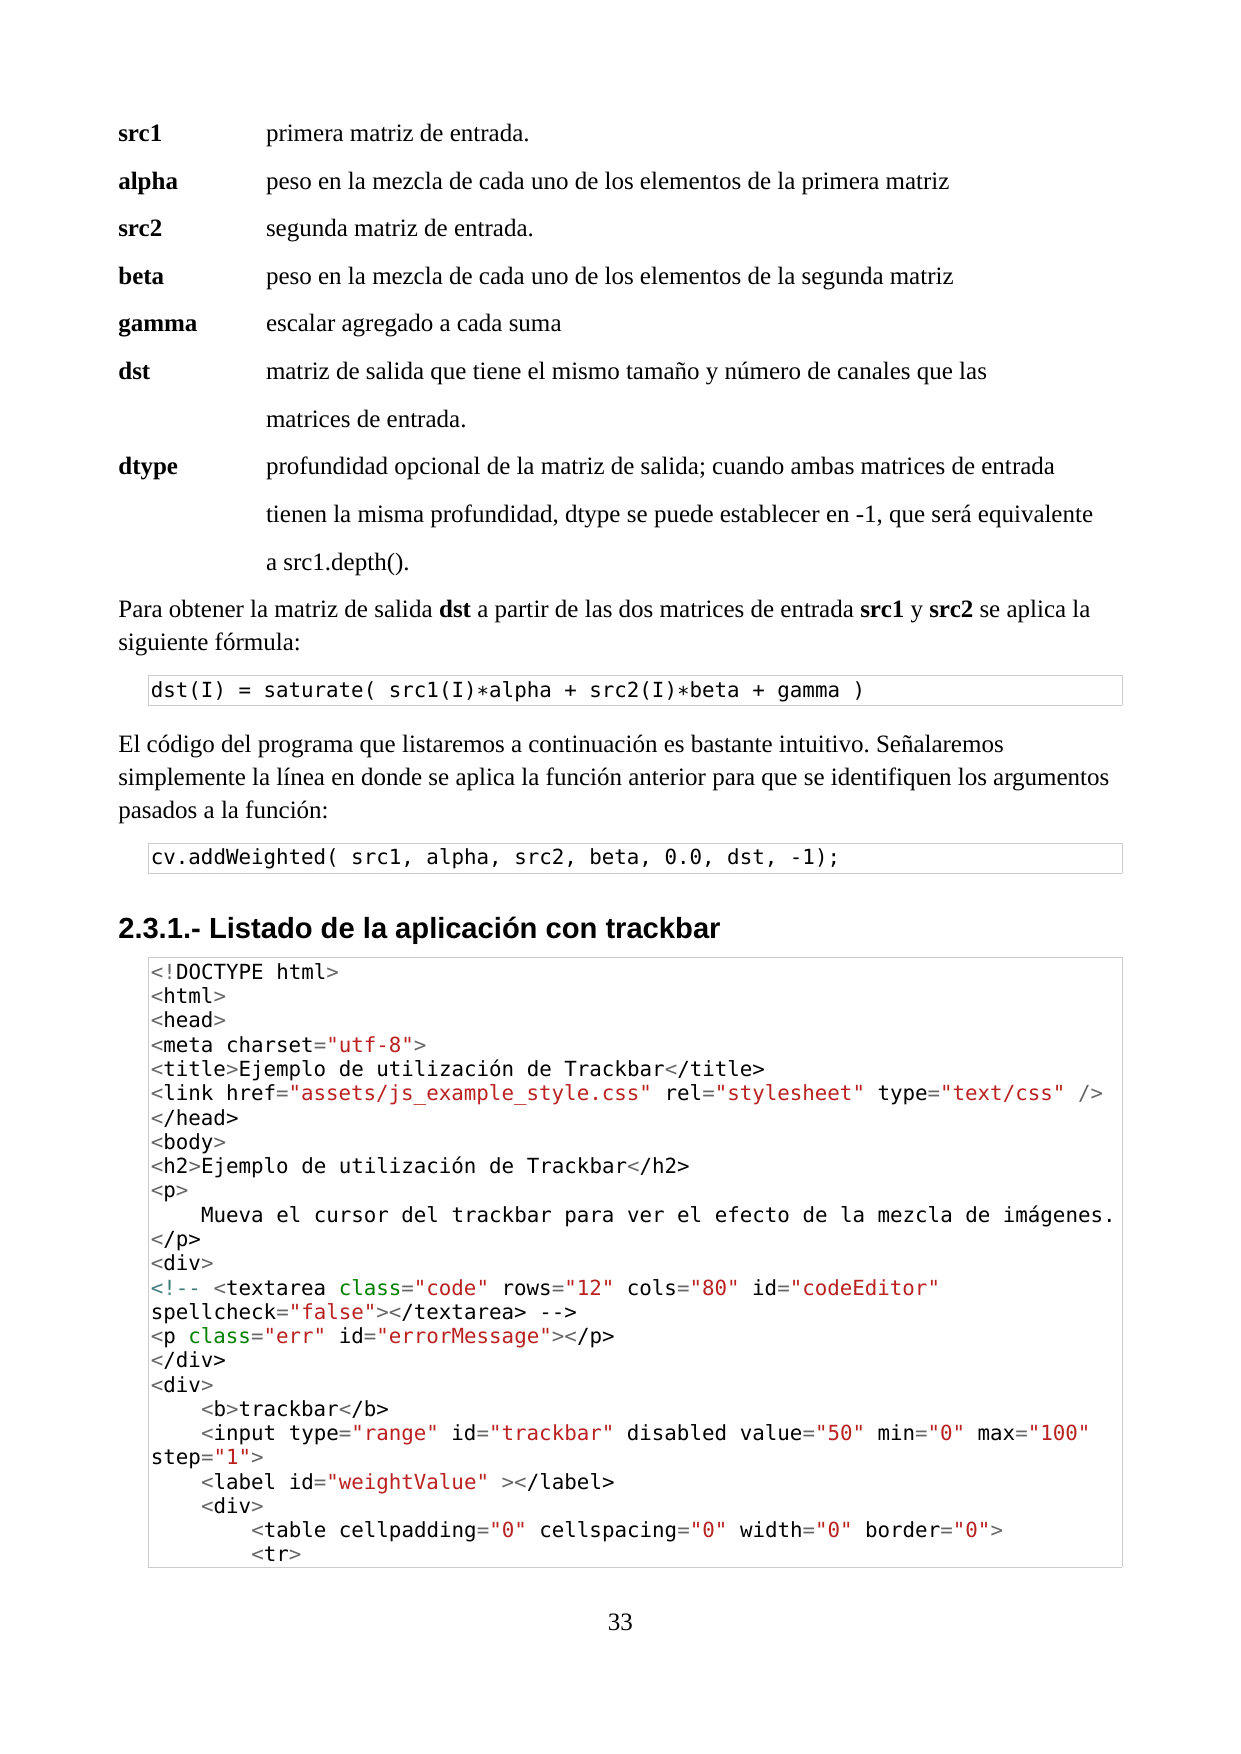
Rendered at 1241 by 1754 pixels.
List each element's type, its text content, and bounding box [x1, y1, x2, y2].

text <meta charset="utf-8"> [149, 1030, 1122, 1054]
text alpha peso en la mezcla de cada uno de los elementos de la primera matriz [118, 166, 1122, 194]
text <table cellpadding="0" cellspacing="0" width="0" border="0"> [149, 1515, 1122, 1539]
text <b>trackbar</b> [149, 1394, 1122, 1418]
text src1 primera matriz de entrada. [118, 118, 1122, 147]
text dst(I) = saturate( src1(I)∗alpha + src2(I)∗beta + gamma ) [149, 676, 1122, 705]
text </div> [149, 1345, 1122, 1369]
text <link href="assets/js_example_style.css" rel="stylesheet" type="text/css" /> [149, 1078, 1122, 1103]
text tienen la misma profundidad, dtype se puede establecer en -1, que será equivalente [118, 499, 1122, 528]
text matrices de entrada. [118, 404, 1122, 432]
text <tr> [149, 1539, 1122, 1567]
text <p> [149, 1175, 1122, 1200]
text <div> [149, 1248, 1122, 1272]
text Mueva el cursor del trackbar para ver el efecto de la mezcla de imágenes. [149, 1200, 1122, 1224]
text <html> [149, 981, 1122, 1006]
text <div> [149, 1369, 1122, 1394]
text <title>Ejemplo de utilización de Trackbar</title> [149, 1054, 1122, 1078]
subtitle Listado de la aplicación con trackbar [118, 911, 1122, 944]
text <body> [149, 1127, 1122, 1151]
text Para obtener la matriz de salida dst a partir de las dos matrices de entrada src1 y src2 se aplica la siguiente fórmula: [118, 594, 1122, 656]
text <head> [149, 1006, 1122, 1030]
text </p> [149, 1224, 1122, 1248]
text dtype profundidad opcional de la matriz de salida; cuando ambas matrices de entrada [118, 451, 1122, 480]
text <p class="err" id="errorMessage"></p> [149, 1321, 1122, 1345]
text <div> [149, 1491, 1122, 1515]
text dst matriz de salida que tiene el mismo tamaño y número de canales que las [118, 356, 1122, 385]
text a src1.depth(). [118, 547, 1122, 575]
text <!-- <textarea class="code" rows="12" cols="80" id="codeEditor" spellcheck="false"></textarea> --> [149, 1272, 1122, 1321]
text <label id="weightValue" ></label> [149, 1467, 1122, 1491]
text </head> [149, 1103, 1122, 1127]
text El código del programa que listaremos a continuación es bastante intuitivo. Señalaremos simplemente la línea en donde se aplica la función anterior para que se identifiquen los argumentos pasados a la función: [118, 729, 1122, 823]
text <input type="range" id="trackbar" disabled value="50" min="0" max="100" step="1"> [149, 1418, 1122, 1467]
text <!DOCTYPE html> [149, 958, 1122, 981]
text <h2>Ejemplo de utilización de Trackbar</h2> [149, 1151, 1122, 1175]
text gamma escalar agregado a cada suma [118, 308, 1122, 337]
text src2 segunda matriz de entrada. [118, 213, 1122, 242]
text cv.addWeighted( src1, alpha, src2, beta, 0.0, dst, -1); [149, 844, 1122, 873]
text beta peso en la mezcla de cada uno de los elementos de la segunda matriz [118, 261, 1122, 290]
